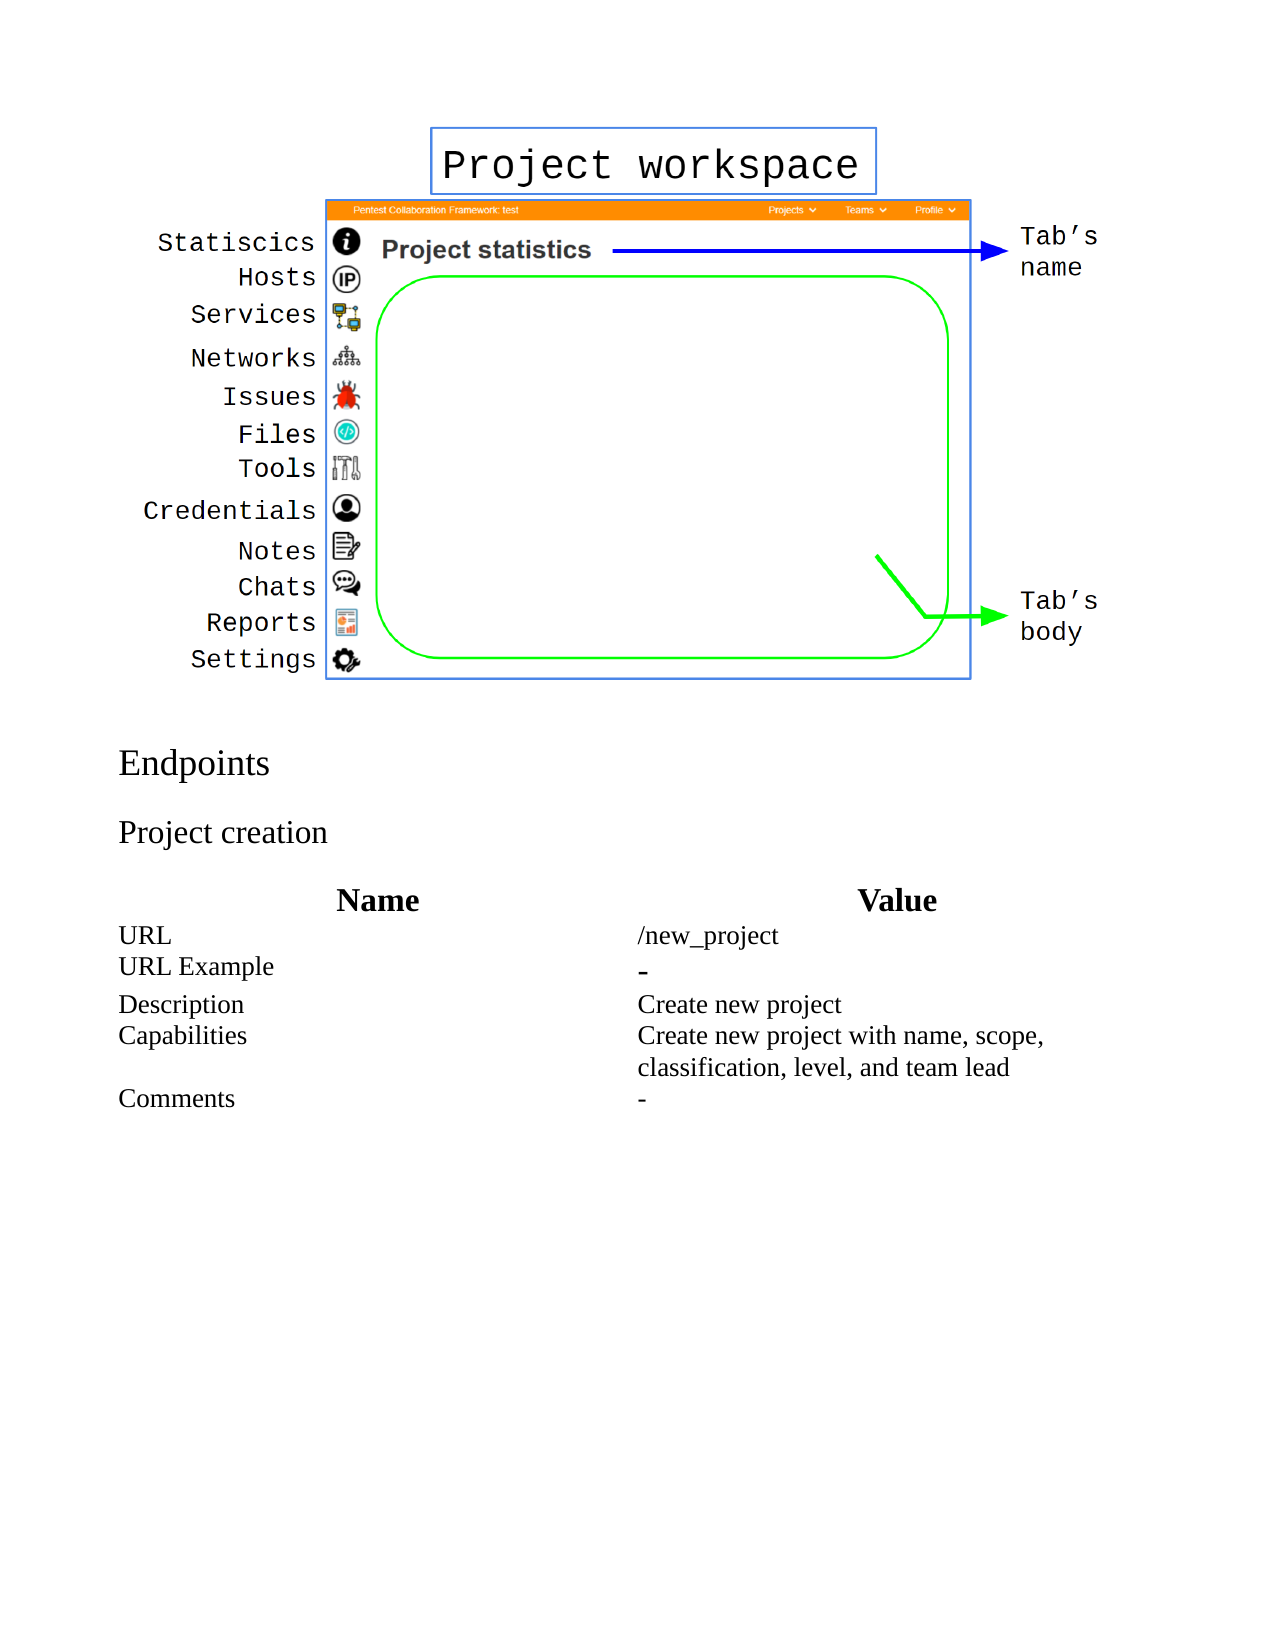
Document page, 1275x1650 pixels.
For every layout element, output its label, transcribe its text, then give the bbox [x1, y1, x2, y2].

table_cell Capabilities [118, 1020, 637, 1082]
table_cell URL [118, 919, 637, 950]
text Endpoints [118, 697, 1157, 783]
table_cell URL Example [118, 950, 637, 988]
table_cell Create new project [638, 988, 1157, 1019]
table_cell /new_project [638, 919, 1157, 950]
table_cell Comments [118, 1082, 637, 1113]
table_cell - [638, 950, 1157, 988]
table_header Value [638, 881, 1157, 919]
table_cell Create new project with name, scope, classification, level, and team lead [638, 1020, 1157, 1082]
text Project creation [118, 813, 1157, 851]
table_header Name [118, 881, 637, 919]
table_cell - [638, 1082, 1157, 1113]
picture [118, 118, 1157, 697]
table_cell Description [118, 988, 637, 1019]
